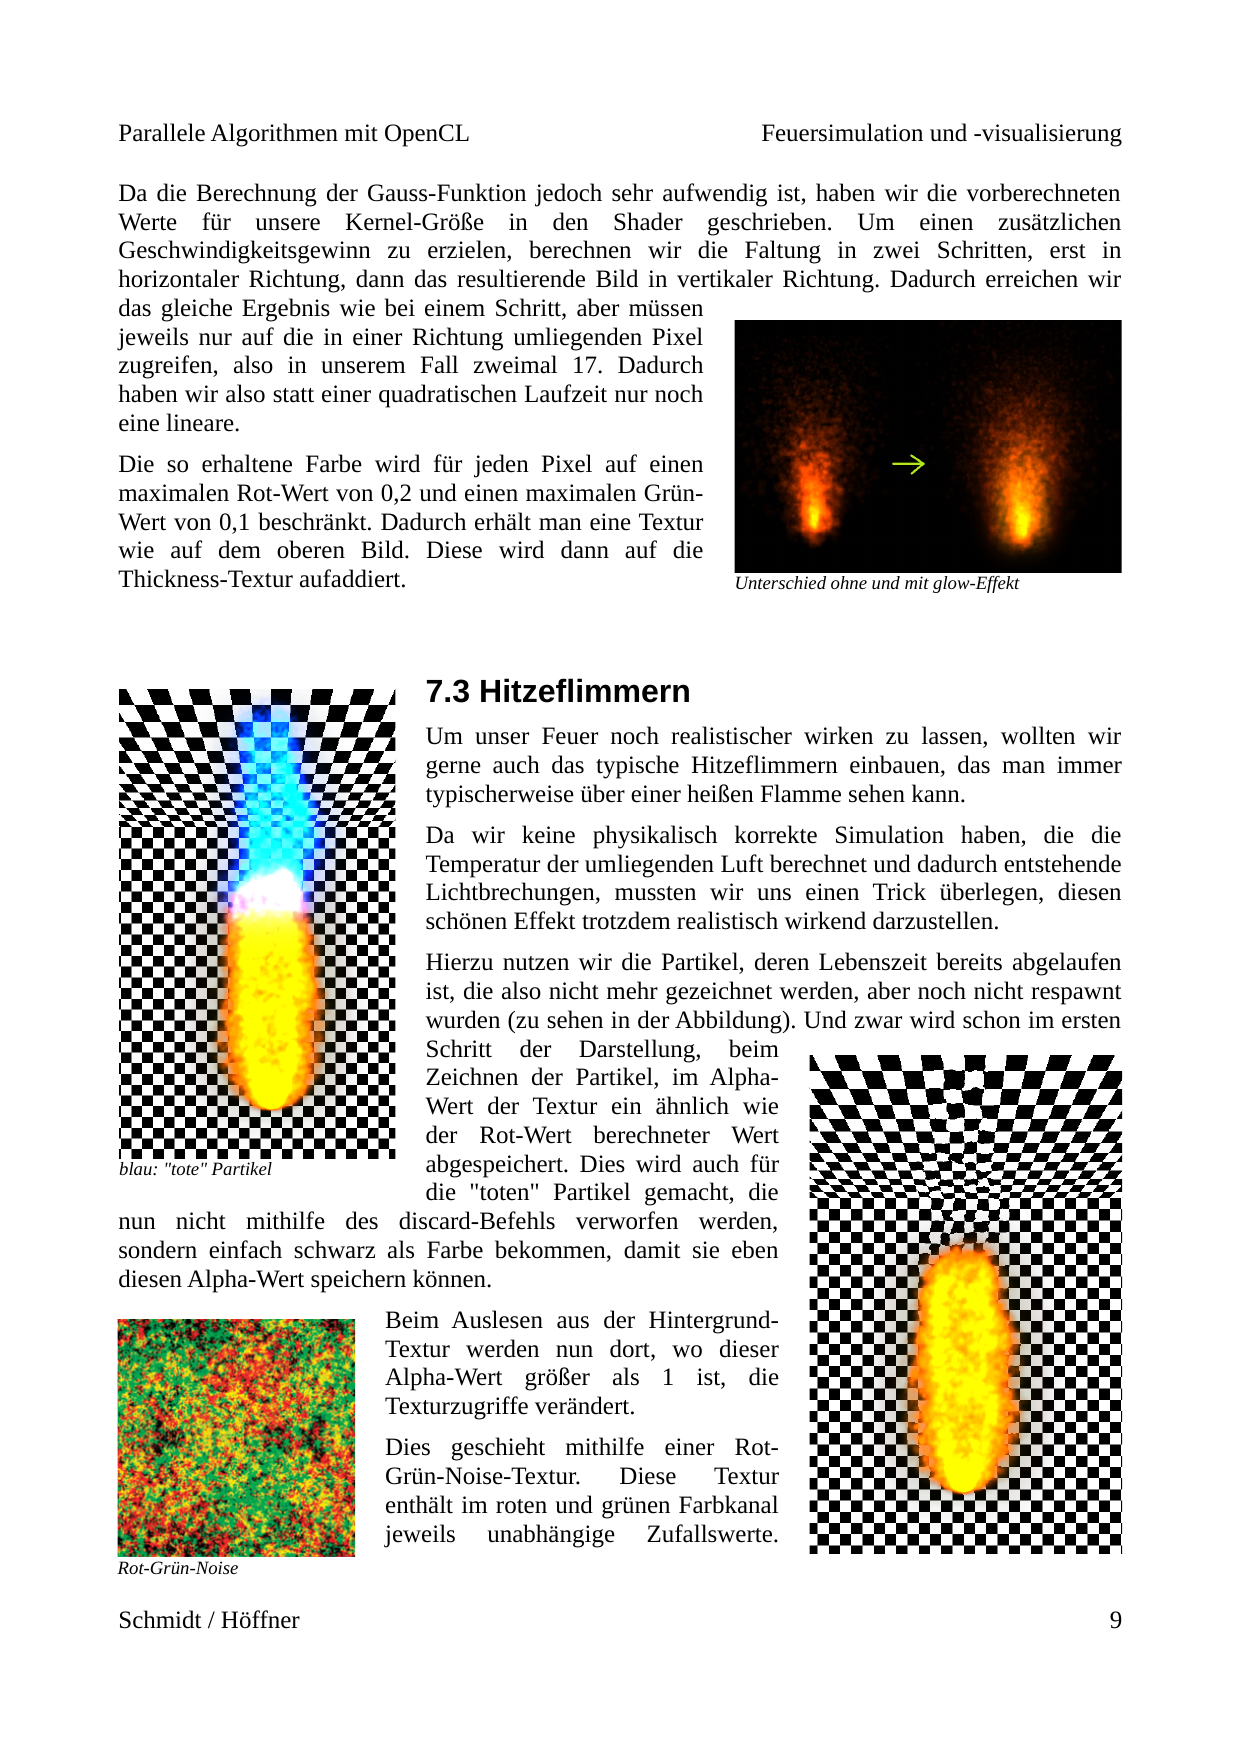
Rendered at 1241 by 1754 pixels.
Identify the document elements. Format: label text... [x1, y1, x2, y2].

subtitle Hitzeflimmern [118, 672, 1122, 709]
text blau: "tote" Partikel [119, 1159, 395, 1180]
text Um unser Feuer noch realistischer wirken zu lassen, wollten wir gerne auch das typische Hitzeflimmern einbauen, das man immer typischerweise über einer heißen Flamme sehen kann. [396, 721, 1122, 807]
text Beim Auslesen aus der Hintergrund-Textur werden nun dort, wo dieser Alpha-Wert größer als 1 ist, die Texturzugriffe verändert. [117, 1305, 809, 1420]
text Dies geschieht mithilfe einer Rot-Grün-Noise-Textur. Diese Textur enthält im roten und grünen Farbkanal jeweils unabhängige Zufallswerte. [356, 1432, 809, 1547]
text Die so erhaltene Farbe wird für jeden Pixel auf einen maximalen Rot-Wert von 0,2 und einen maximalen Grün-Wert von 0,1 beschränkt. Dadurch erhält man eine Textur wie auf dem oberen Bild. Diese wird dann auf die Thickness-Textur aufaddiert. [118, 449, 734, 593]
picture [119, 689, 396, 1159]
text Da wir keine physikalisch korrekte Simulation haben, die die Temperatur der umliegenden Luft berechnet und dadurch entstehende Lichtbrechungen, mussten wir uns einen Trick überlegen, diesen schönen Effekt trotzdem realistisch wirkend darzustellen. [396, 820, 1122, 935]
picture [734, 320, 1122, 573]
text Rot-Grün-Noise [117, 1557, 355, 1579]
picture [117, 1319, 356, 1557]
text Unterschied ohne und mit glow-Effekt [734, 573, 1121, 594]
picture [809, 1055, 1123, 1554]
text Hierzu nutzen wir die Partikel, deren Lebenszeit bereits abgelaufen ist, die also nicht mehr gezeichnet werden, aber noch nicht respawnt wurden (zu sehen in der Abbildung). Und zwar wird schon im ersten Schritt der Darstellung, beim Zeichnen der Partikel, im Alpha-Wert der Textur ein ähnlich wie der Rot-Wert berechneter Wert abgespeichert. Dies wird auch für die "toten" Partikel gemacht, die nun nicht mithilfe des discard-Befehls verworfen werden, sondern einfach schwarz als Farbe bekommen, damit sie eben diesen Alpha-Wert speichern können. [118, 947, 1122, 1292]
text Da die Berechnung der Gauss-Funktion jedoch sehr aufwendig ist, haben wir die vorberechneten Werte für unsere Kernel-Größe in den Shader geschrieben. Um einen zusätzlichen Geschwindigkeitsgewinn zu erzielen, berechnen wir die Faltung in zwei Schritten, erst in horizontaler Richtung, dann das resultierende Bild in vertikaler Richtung. Dadurch erreichen wir das gleiche Ergebnis wie bei einem Schritt, aber müssen jeweils nur auf die in einer Richtung umliegenden Pixel zugreifen, also in unserem Fall zweimal 17. Dadurch haben wir also statt einer quadratischen Laufzeit nur noch eine lineare. [118, 178, 1122, 437]
